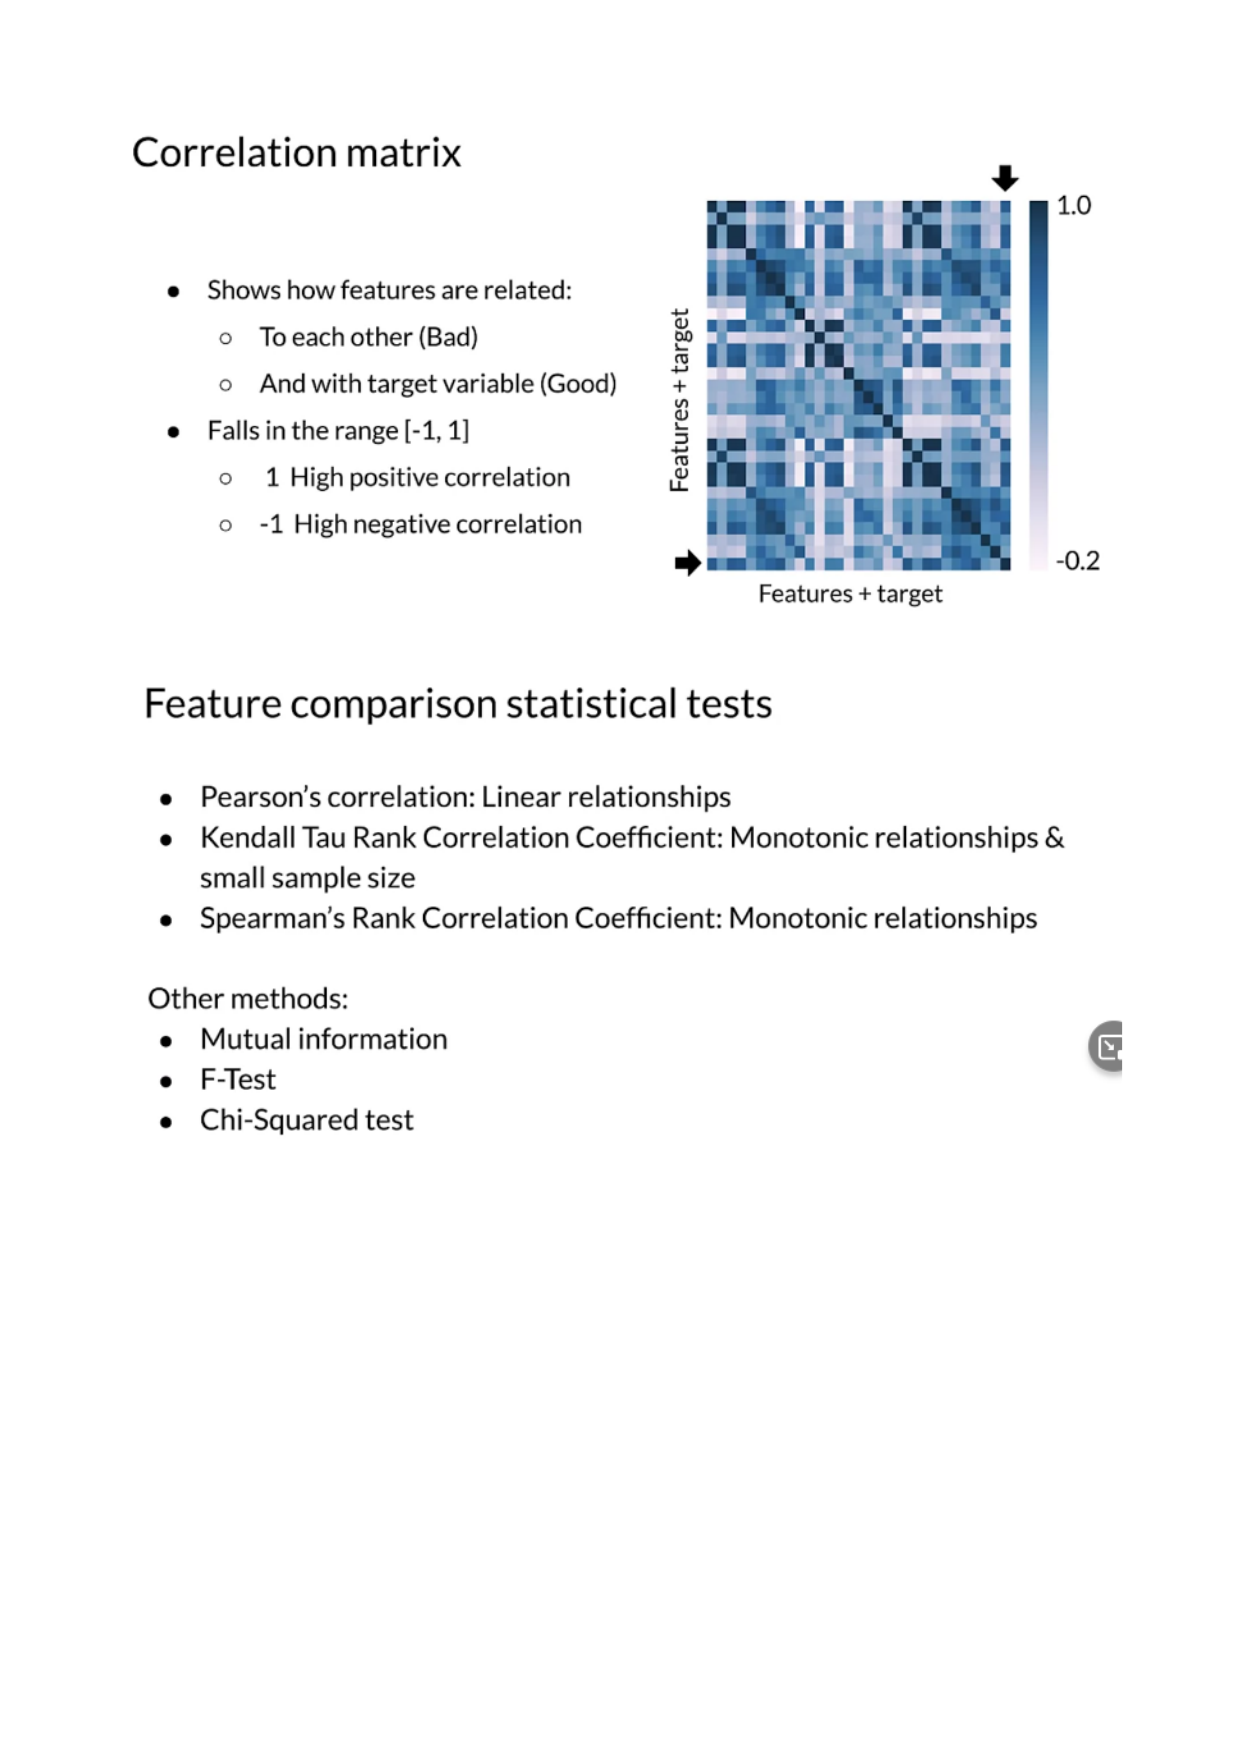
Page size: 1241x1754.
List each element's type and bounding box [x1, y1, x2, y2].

picture [118, 671, 1123, 1145]
picture [118, 118, 1123, 614]
